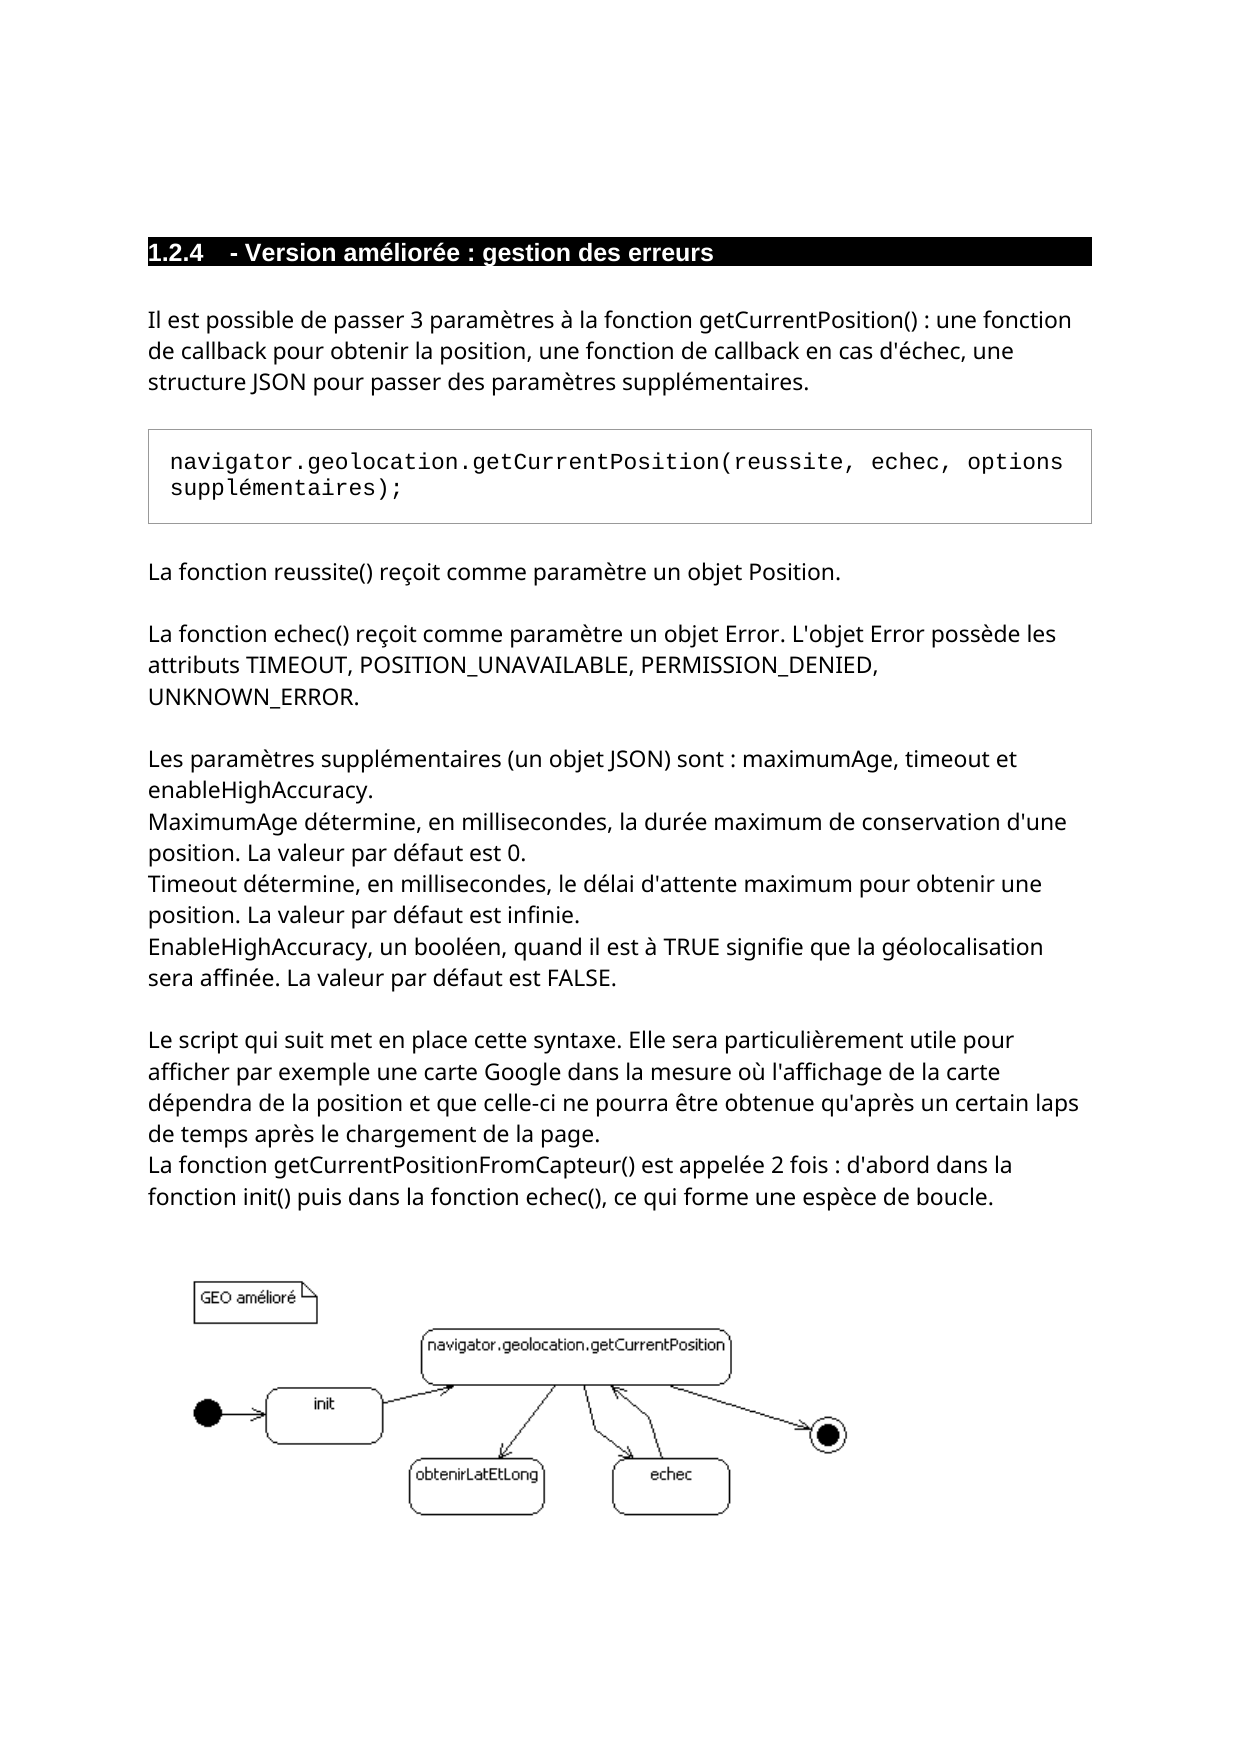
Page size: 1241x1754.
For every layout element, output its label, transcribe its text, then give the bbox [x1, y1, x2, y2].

text La fonction reussite() reçoit comme paramètre un objet Position. [148, 556, 1092, 587]
text Timeout détermine, en millisecondes, le délai d'attente maximum pour obtenir une position. La valeur par défaut est infinie. [148, 868, 1092, 931]
text La fonction getCurrentPositionFromCapteur() est appelée 2 fois : d'abord dans la fonction init() puis dans la fonction echec(), ce qui forme une espèce de boucle. [148, 1149, 1092, 1212]
text MaximumAge détermine, en millisecondes, la durée maximum de conservation d'une position. La valeur par défaut est 0. [148, 806, 1092, 868]
subtitle - Version améliorée : gestion des erreurs [148, 237, 1092, 266]
picture [164, 1252, 877, 1545]
text La fonction echec() reçoit comme paramètre un objet Error. L'objet Error possède les attributs TIMEOUT, POSITION_UNAVAILABLE, PERMISSION_DENIED, UNKNOWN_ERROR. [148, 618, 1092, 712]
text Le script qui suit met en place cette syntaxe. Elle sera particulièrement utile pour afficher par exemple une carte Google dans la mesure où l'affichage de la carte dépendra de la position et que celle-ci ne pourra être obtenue qu'après un certain laps de temps après le chargement de la page. [148, 1024, 1092, 1149]
text Les paramètres supplémentaires (un objet JSON) sont : maximumAge, timeout et enableHighAccuracy. [148, 743, 1092, 806]
text EnableHighAccuracy, un booléen, quand il est à TRUE signifie que la géolocalisation sera affinée. La valeur par défaut est FALSE. [148, 931, 1092, 993]
text navigator.geolocation.getCurrentPosition(reussite, echec, options supplémentaires); [149, 430, 1091, 523]
text Il est possible de passer 3 paramètres à la fonction getCurrentPosition() : une fonction de callback pour obtenir la position, une fonction de callback en cas d'échec, une structure JSON pour passer des paramètres supplémentaires. [148, 304, 1092, 397]
